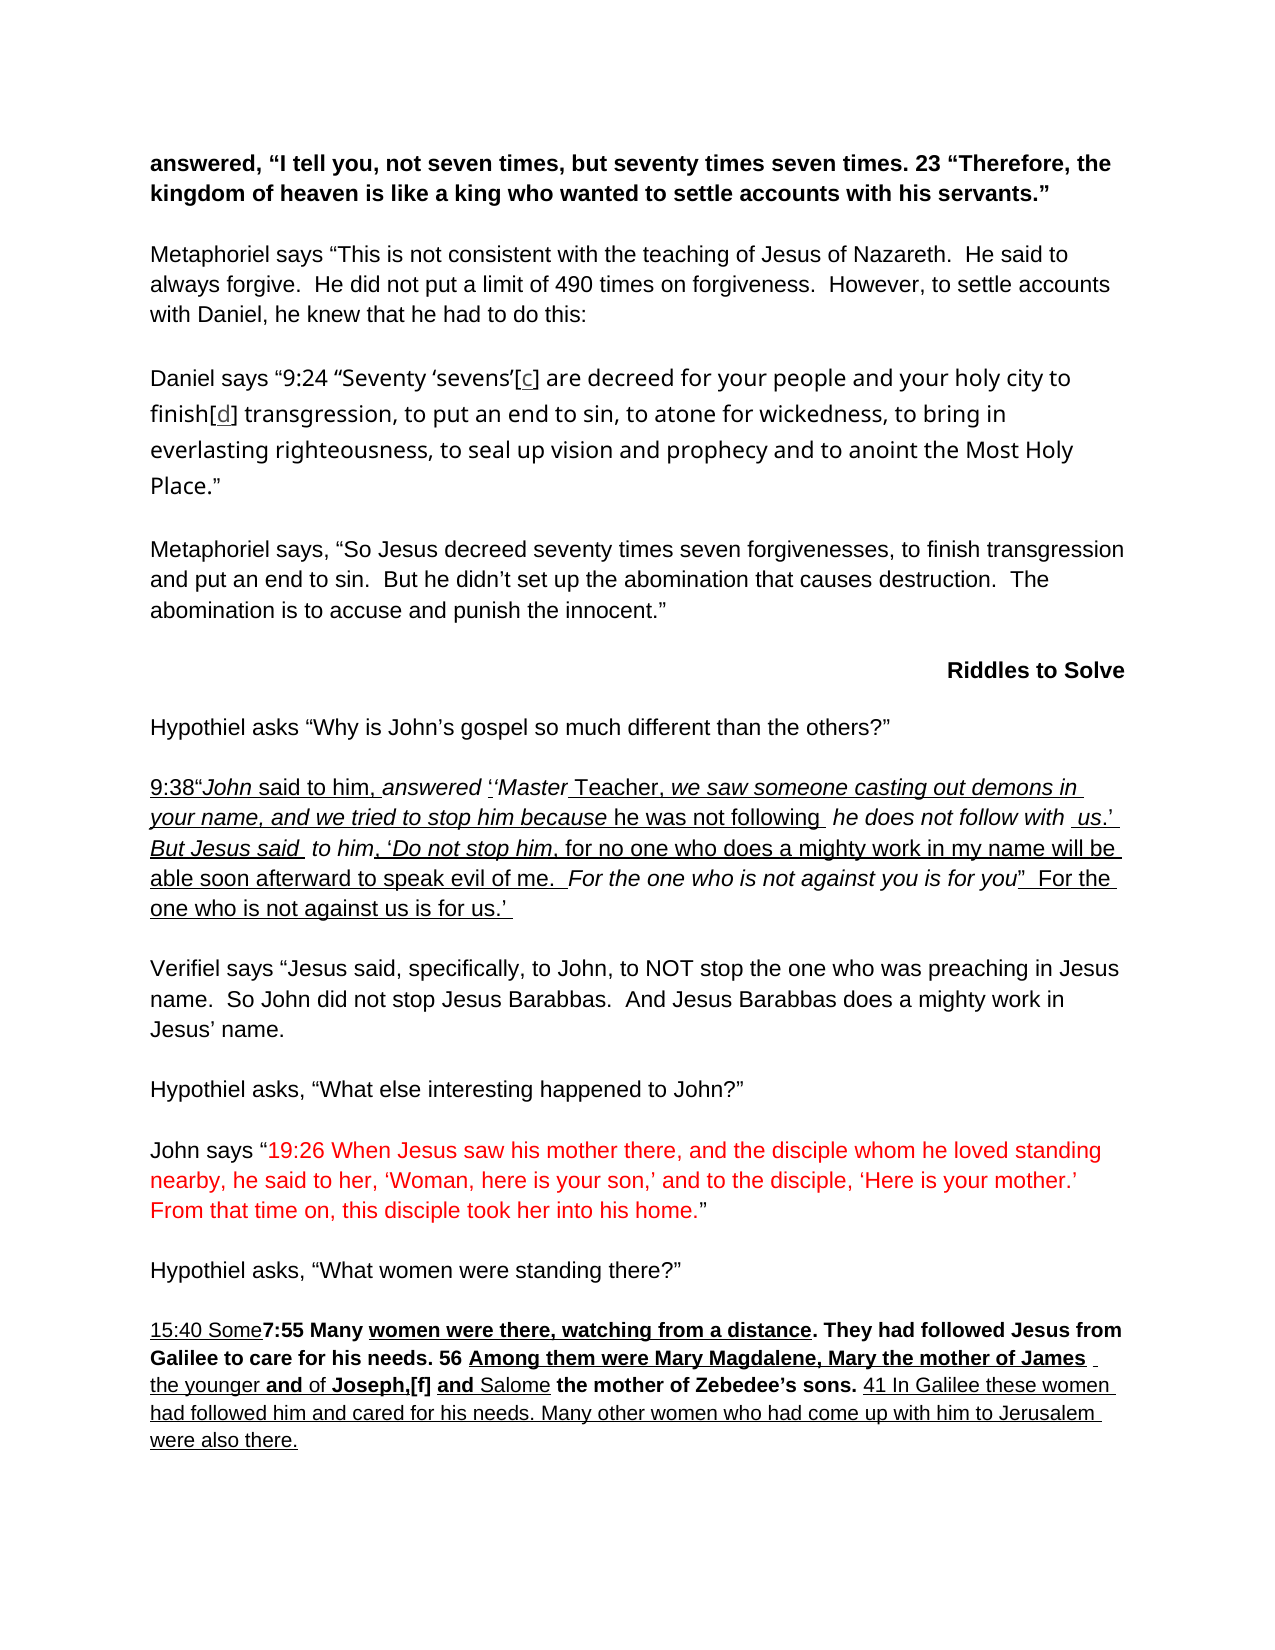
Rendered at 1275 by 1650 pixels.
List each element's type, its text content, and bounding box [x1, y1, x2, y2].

text Hypothiel asks, “What women were standing there?” [150, 1257, 1125, 1284]
text Verifiel says “Jesus said, specifically, to John, to NOT stop the one who was preaching in Jesus name. So John did not stop Jesus Barabbas. And Jesus Barabbas does a mighty work in Jesus’ name. [150, 955, 1125, 1042]
subtitle Riddles to Solve [150, 657, 1125, 683]
text Metaphoriel says, “So Jesus decreed seventy times seven forgivenesses, to finish transgression and put an end to sin. But he didn’t set up the abomination that causes destruction. The abomination is to accuse and punish the innocent.” [150, 536, 1125, 623]
text 9:38“John said to him, answered ‘‘Master Teacher, we saw someone casting out demons in your name, and we tried to stop him because he was not following he does not follow with us.’ But Jesus said to him, ‘Do not stop him, for no one who does a mighty work in my name will be able soon afterward to speak evil of me. For the one who is not against you is for you” For the one who is not against us is for us.’ [150, 774, 1125, 921]
text Hypothiel asks, “What else interesting happened to John?” [150, 1076, 1125, 1102]
text John says “19:26 When Jesus saw his mother there, and the disciple whom he loved standing nearby, he said to her, ‘Woman, here is your son,’ and to the disciple, ‘Here is your mother.’ From that time on, this disciple took her into his home.” [150, 1137, 1125, 1223]
text 15:40 Some7:55 Many women were there, watching from a distance. They had followed Jesus from Galilee to care for his needs. 56 Among them were Mary Magdalene, Mary the mother of James the younger and of Joseph,[f] and Salome the mother of Zebedee’s sons. 41 In Galilee these women had followed him and cared for his needs. Many other women who had come up with him to Jerusalem were also there. [150, 1318, 1125, 1452]
text answered, “I tell you, not seven times, but seventy times seven times. 23 “Therefore, the kingdom of heaven is like a king who wanted to settle accounts with his servants.” Metaphoriel says “This is not consistent with the teaching of Jesus of Nazareth. He said to always forgive. He did not put a limit of 490 times on forgiveness. However, to settle accounts with Daniel, he knew that he had to do this: Daniel says “9:24 “Seventy ‘sevens’[c] are decreed for your people and your holy city to finish[d] transgression, to put an end to sin, to atone for wickedness, to bring in everlasting righteousness, to seal up vision and prophecy and to anoint the Most Holy Place.” [150, 150, 1125, 501]
text Hypothiel asks “Why is John’s gospel so much different than the others?” [150, 714, 1125, 740]
